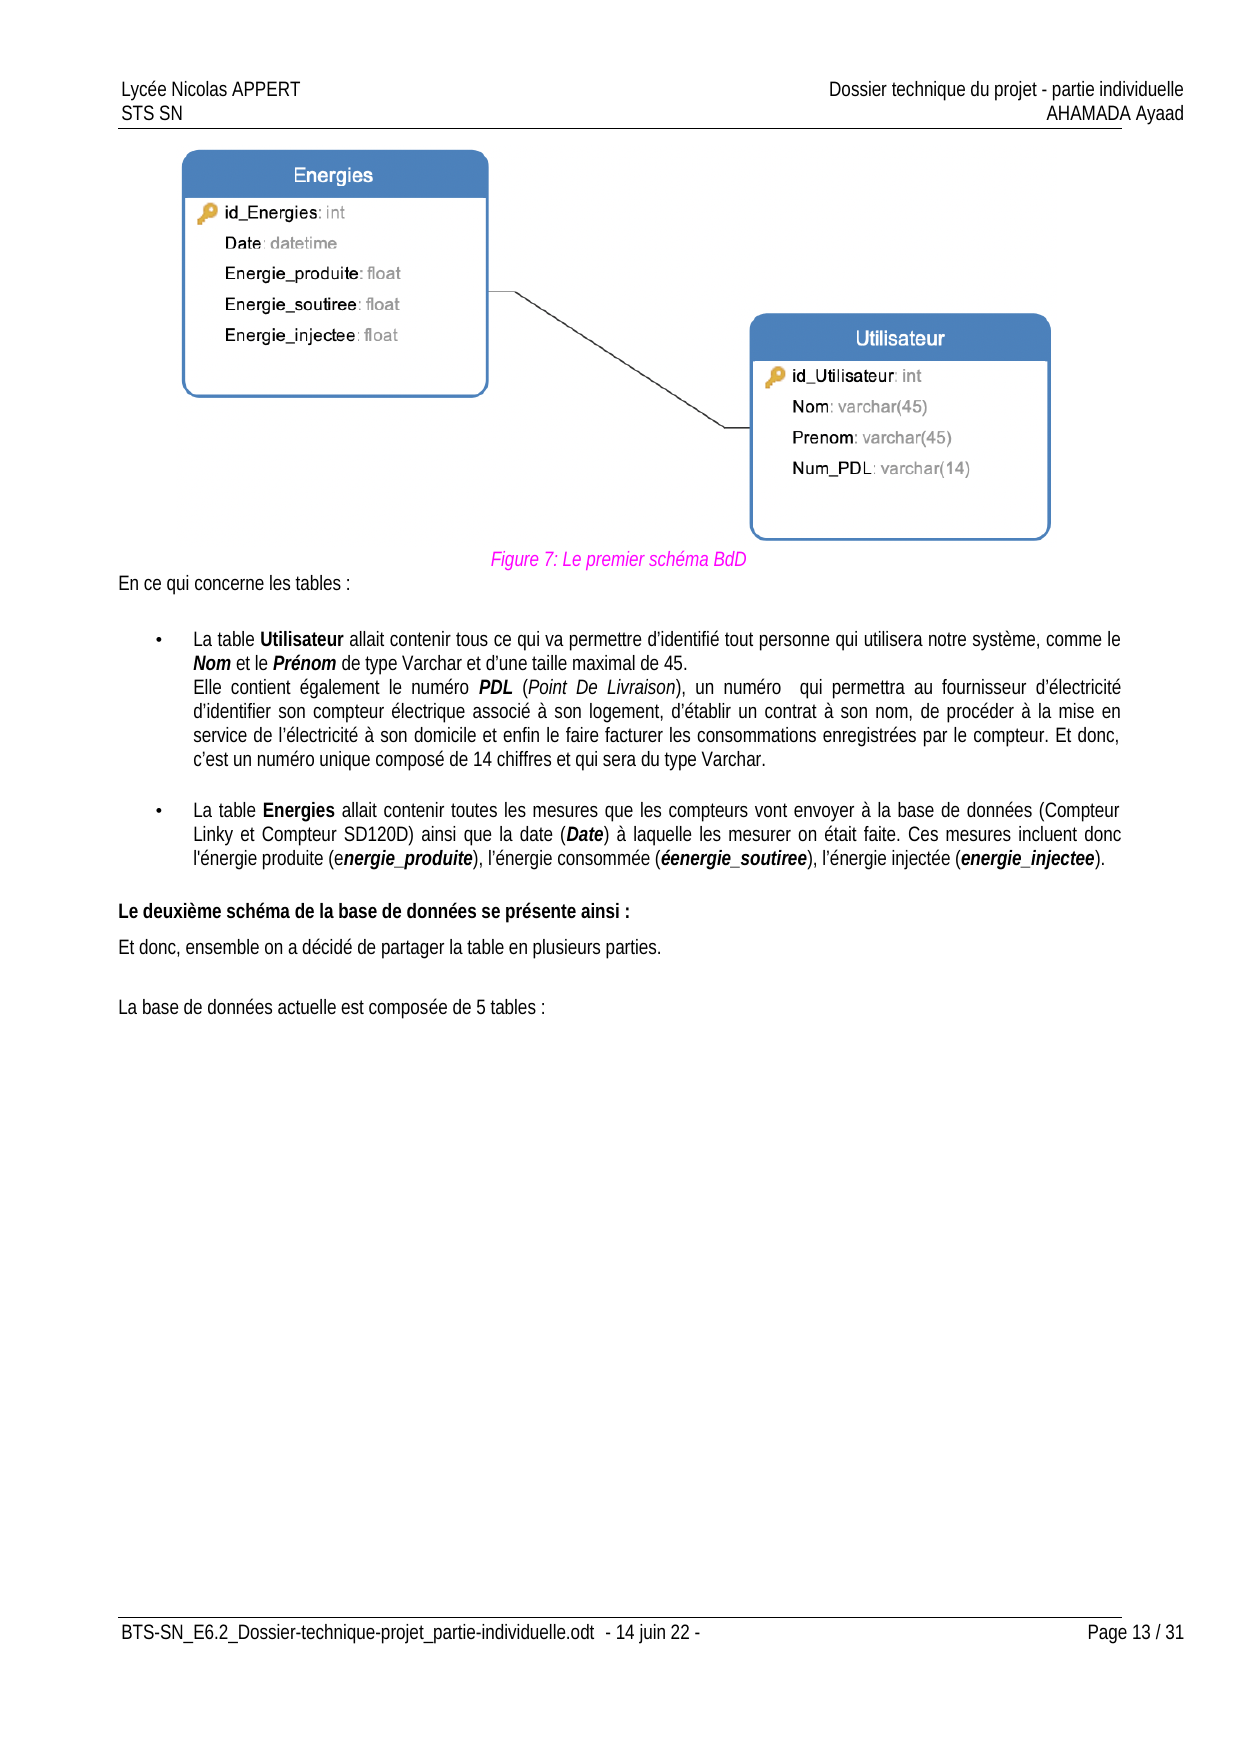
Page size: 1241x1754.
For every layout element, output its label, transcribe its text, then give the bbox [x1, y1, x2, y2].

text Et donc, ensemble on a décidé de partager la table en plusieurs parties. [118, 935, 1122, 959]
text La base de données actuelle est composée de 5 tables : [118, 971, 1122, 1019]
text En ce qui concerne les tables : [118, 145, 1122, 594]
text Le deuxième schéma de la base de données se présente ainsi : [118, 899, 1122, 923]
list La table Energies allait contenir toutes les mesures que les compteurs vont envoyer à la base de données (Compteur Linky et Compteur SD120D) ainsi que la date (Date) à laquelle les mesurer on était faite. Ces mesures incluent donc l'énergie produite (energie_produite), l’énergie consommée (éenergie_soutiree), l’énergie injectée (energie_injectee). [156, 797, 1122, 869]
list Elle contient également le numéro PDL (Point De Livraison), un numéro qui permettra au fournisseur d’électricité d’identifier son compteur électrique associé à son logement, d’établir un contrat à son nom, de procéder à la mise en service de l’électricité à son domicile et enfin le faire facturer les consommations enregistrées par le compteur. Et donc, c’est un numéro unique composé de 14 chiffres et qui sera du type Varchar. [156, 675, 1122, 771]
picture [176, 145, 1057, 547]
text Figure 7: Le premier schéma BdD [170, 145, 1063, 571]
list La table Utilisateur allait contenir tous ce qui va permettre d’identifié tout personne qui utilisera notre système, comme le Nom et le Prénom de type Varchar et d’une taille maximal de 45. [156, 627, 1122, 675]
